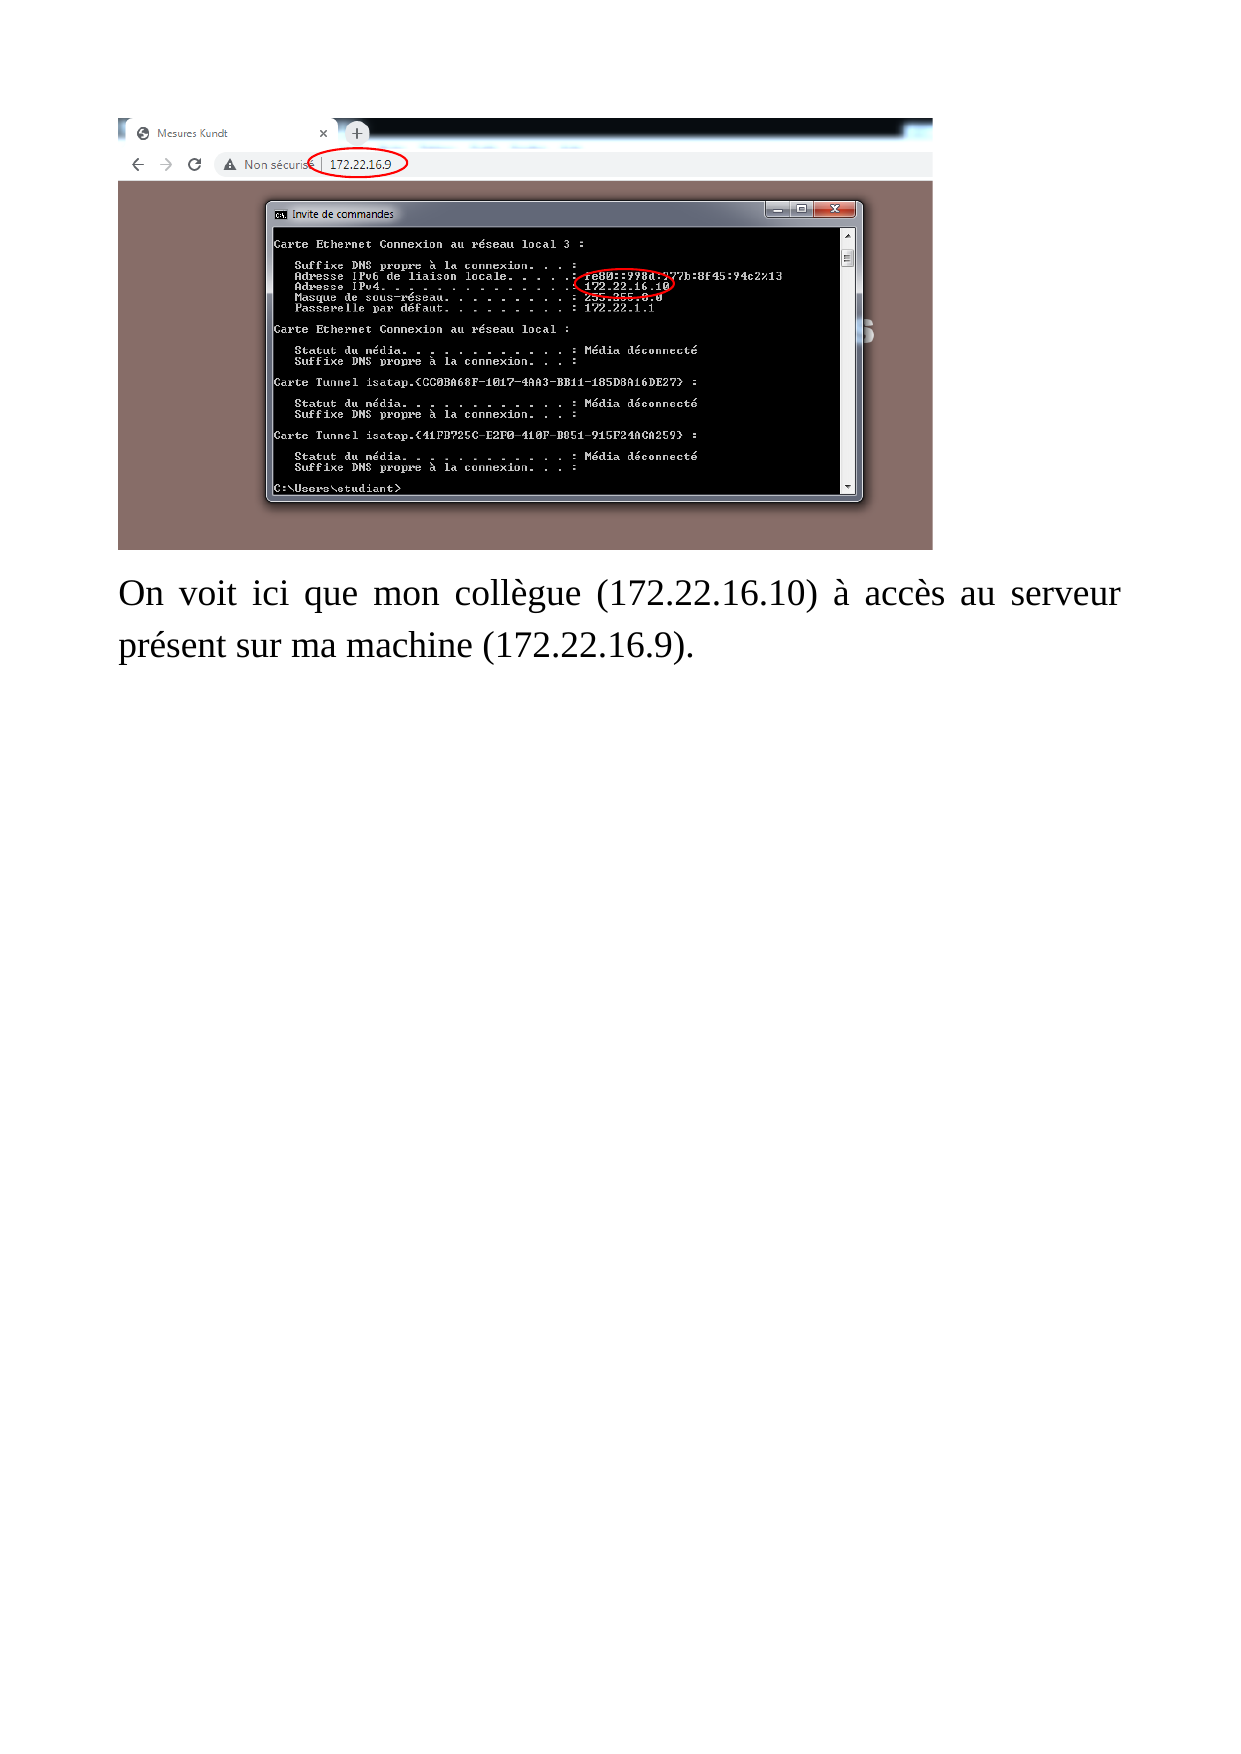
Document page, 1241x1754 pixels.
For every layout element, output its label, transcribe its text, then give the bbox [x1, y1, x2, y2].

text On voit ici que mon collègue (172.22.16.10) à accès au serveur présent sur ma machine (172.22.16.9). [118, 571, 1122, 666]
